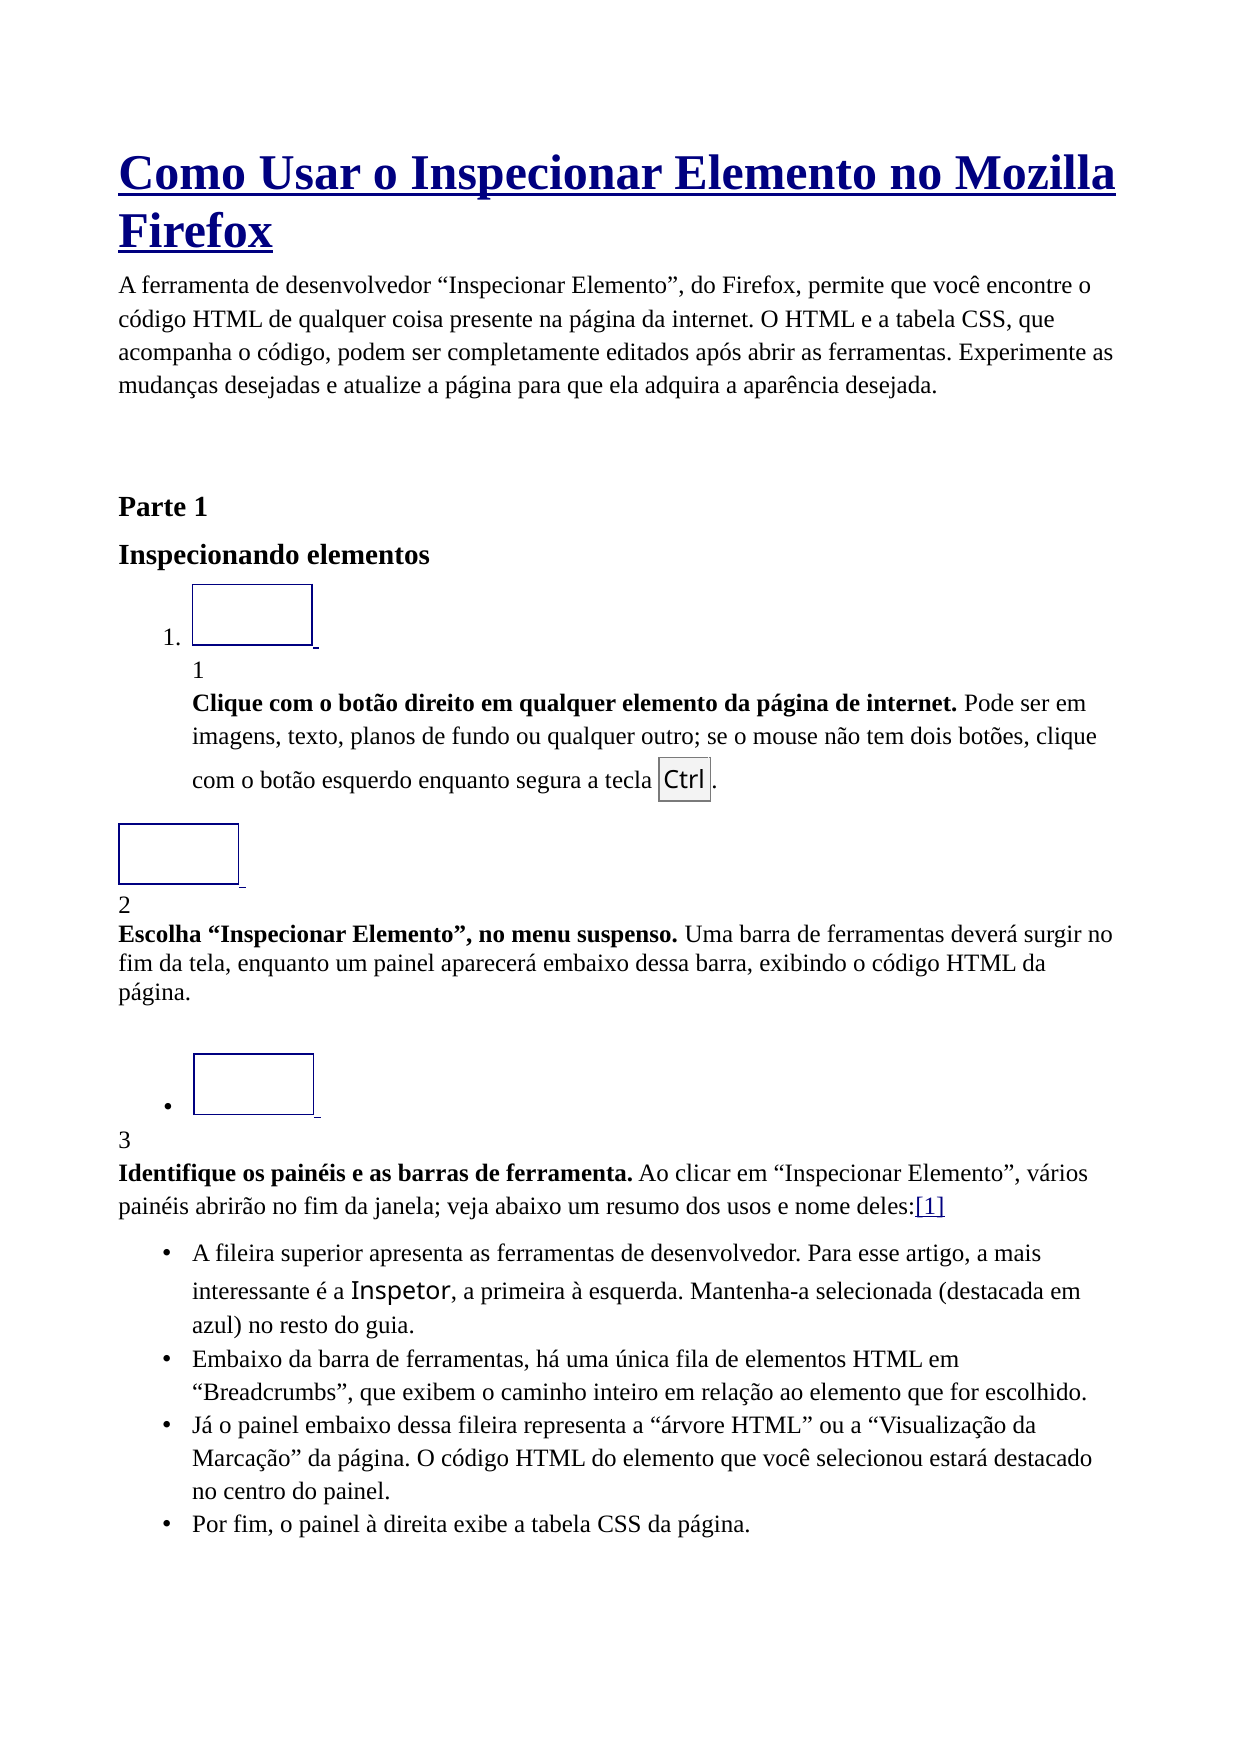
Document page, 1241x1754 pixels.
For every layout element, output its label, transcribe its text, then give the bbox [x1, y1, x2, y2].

subtitle Como Usar o Inspecionar Elemento no Mozilla Firefox [118, 143, 1122, 258]
subtitle Parte 1 [118, 489, 1122, 523]
text A ferramenta de desenvolvedor “Inspecionar Elemento”, do Firefox, permite que você encontre o código HTML de qualquer coisa presente na página da internet. O HTML e a tabela CSS, que acompanha o código, podem ser completamente editados após abrir as ferramentas. Experimente as mudanças desejadas e atualize a página para que ela adquira a aparência desejada. [118, 271, 1122, 398]
text 3 [118, 1125, 1122, 1153]
list Embaixo da barra de ferramentas, há uma única fila de elementos HTML em “Breadcrumbs”, que exibem o caminho inteiro em relação ao elemento que for escolhido. [162, 1344, 1122, 1405]
list Já o painel embaixo dessa fileira representa a “árvore HTML” ou a “Visualização da Marcação” da página. O código HTML do elemento que você selecionou estará destacado no centro do painel. [162, 1410, 1122, 1504]
list Por fim, o painel à direita exibe a tabela CSS da página. [162, 1509, 1122, 1537]
subtitle Inspecionando elementos [118, 537, 1122, 571]
text Escolha “Inspecionar Elemento”, no menu suspenso. Uma barra de ferramentas deverá surgir no fim da tela, enquanto um painel aparecerá embaixo dessa barra, exibindo o código HTML da página. [118, 919, 1122, 1005]
text 2 [118, 890, 1122, 919]
text Identifique os painéis e as barras de ferramenta. Ao clicar em “Inspecionar Elemento”, vários painéis abrirão no fim da janela; veja abaixo um resumo dos usos e nome deles:[1] [118, 1158, 1122, 1219]
list Clique com o botão direito em qualquer elemento da página de internet. Pode ser em imagens, texto, planos de fundo ou qualquer outro; se o mouse não tem dois botões, clique com o botão esquerdo enquanto segura a tecla Ctrl. [162, 688, 1122, 802]
list 1 [162, 655, 1122, 684]
list A fileira superior apresenta as ferramentas de desenvolvedor. Para esse artigo, a mais interessante é a Inspetor, a primeira à esquerda. Mantenha-a selecionada (destacada em azul) no resto do guia. [162, 1238, 1122, 1339]
